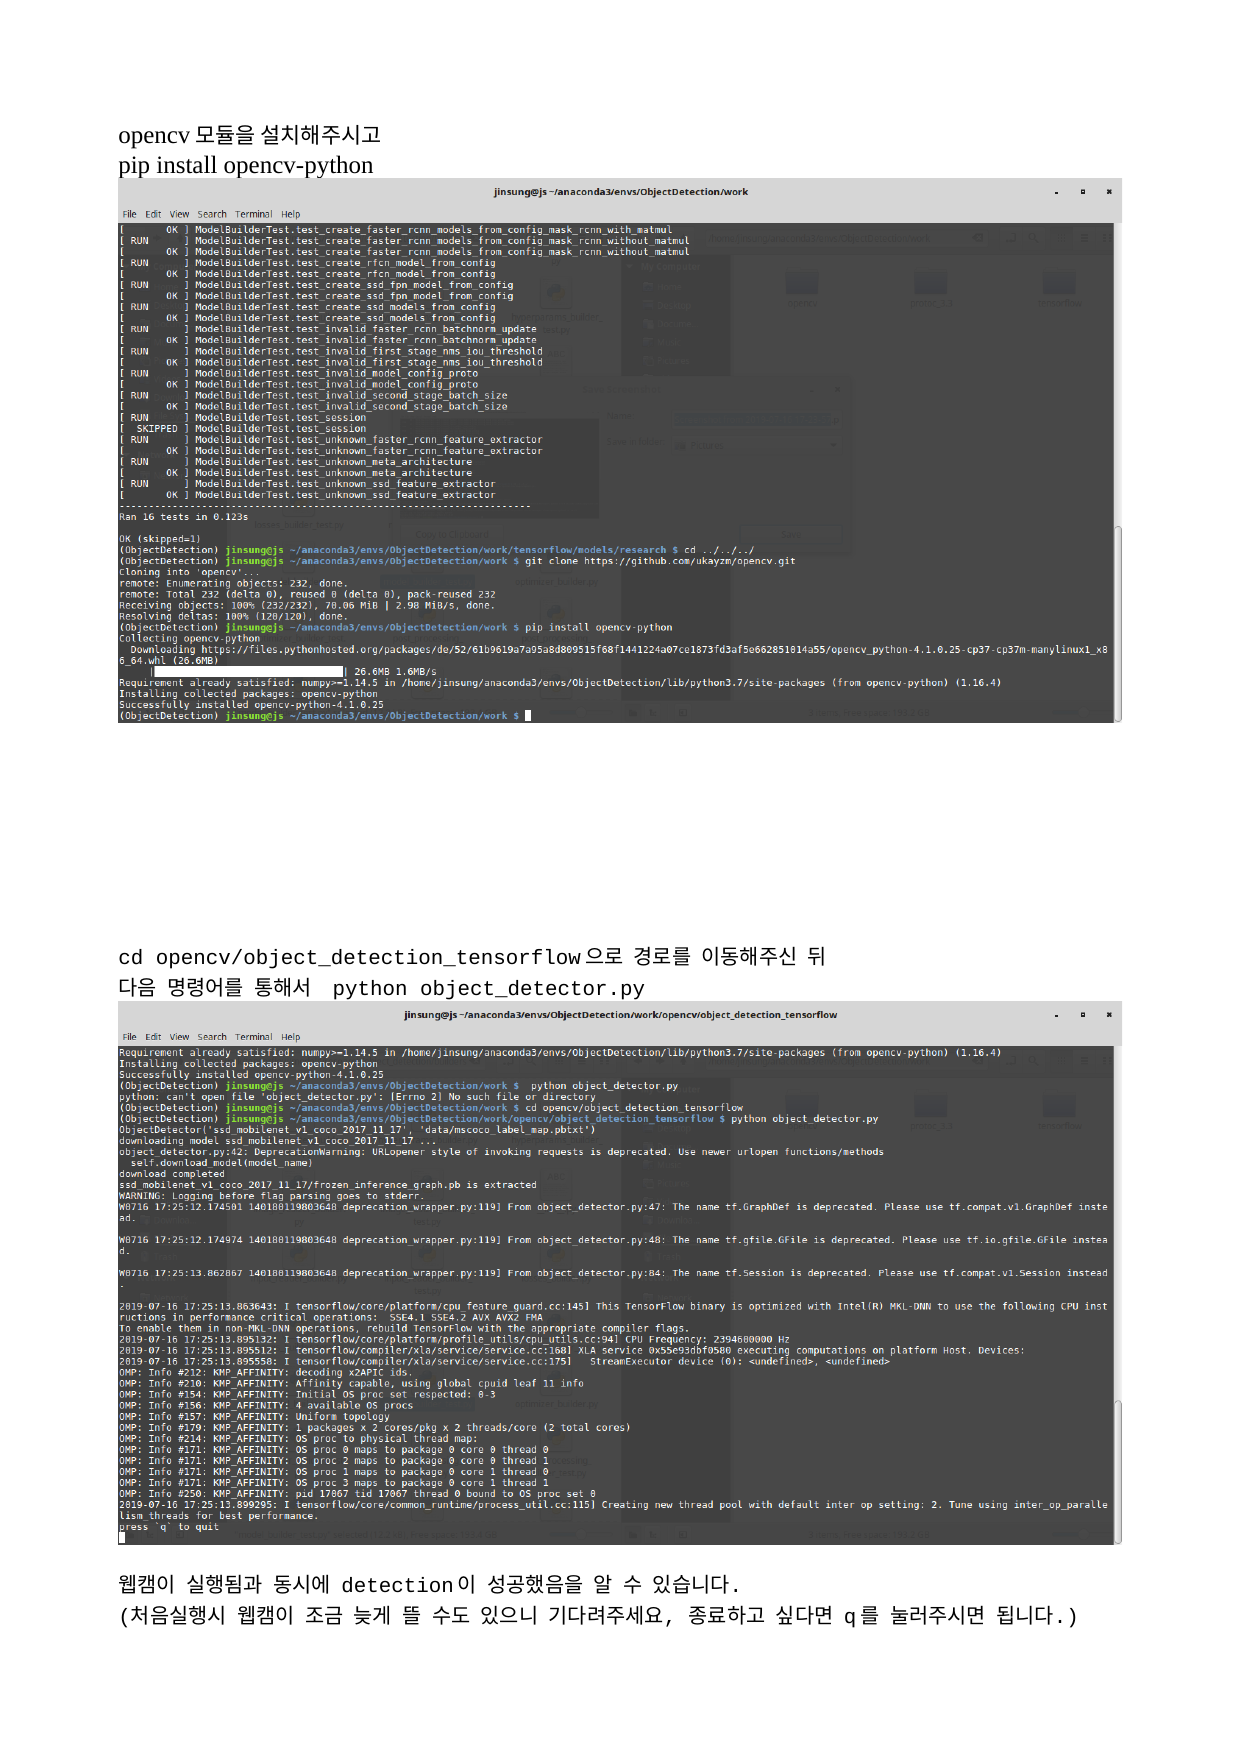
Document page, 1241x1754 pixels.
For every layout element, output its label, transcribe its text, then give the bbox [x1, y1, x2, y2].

text pip install opencv-python [118, 150, 1122, 178]
text 다음 명령어를 통해서 python object_detector.py [118, 971, 1122, 1001]
picture [118, 1001, 1123, 1545]
text opencv모듈을 설치해주시고 [118, 118, 1122, 150]
text 웹캠이 실행됨과 동시에 detection이 성공했음을 알 수 있습니다. [118, 1569, 1122, 1599]
picture [118, 178, 1123, 723]
text (처음실행시 웹캠이 조금 늦게 뜰 수도 있으니 기다려주세요, 종료하고 싶다면 q를 눌러주시면 됩니다.) [118, 1599, 1122, 1629]
text cd opencv/object_detection_tensorflow으로 경로를 이동해주신 뒤 [118, 940, 1122, 971]
